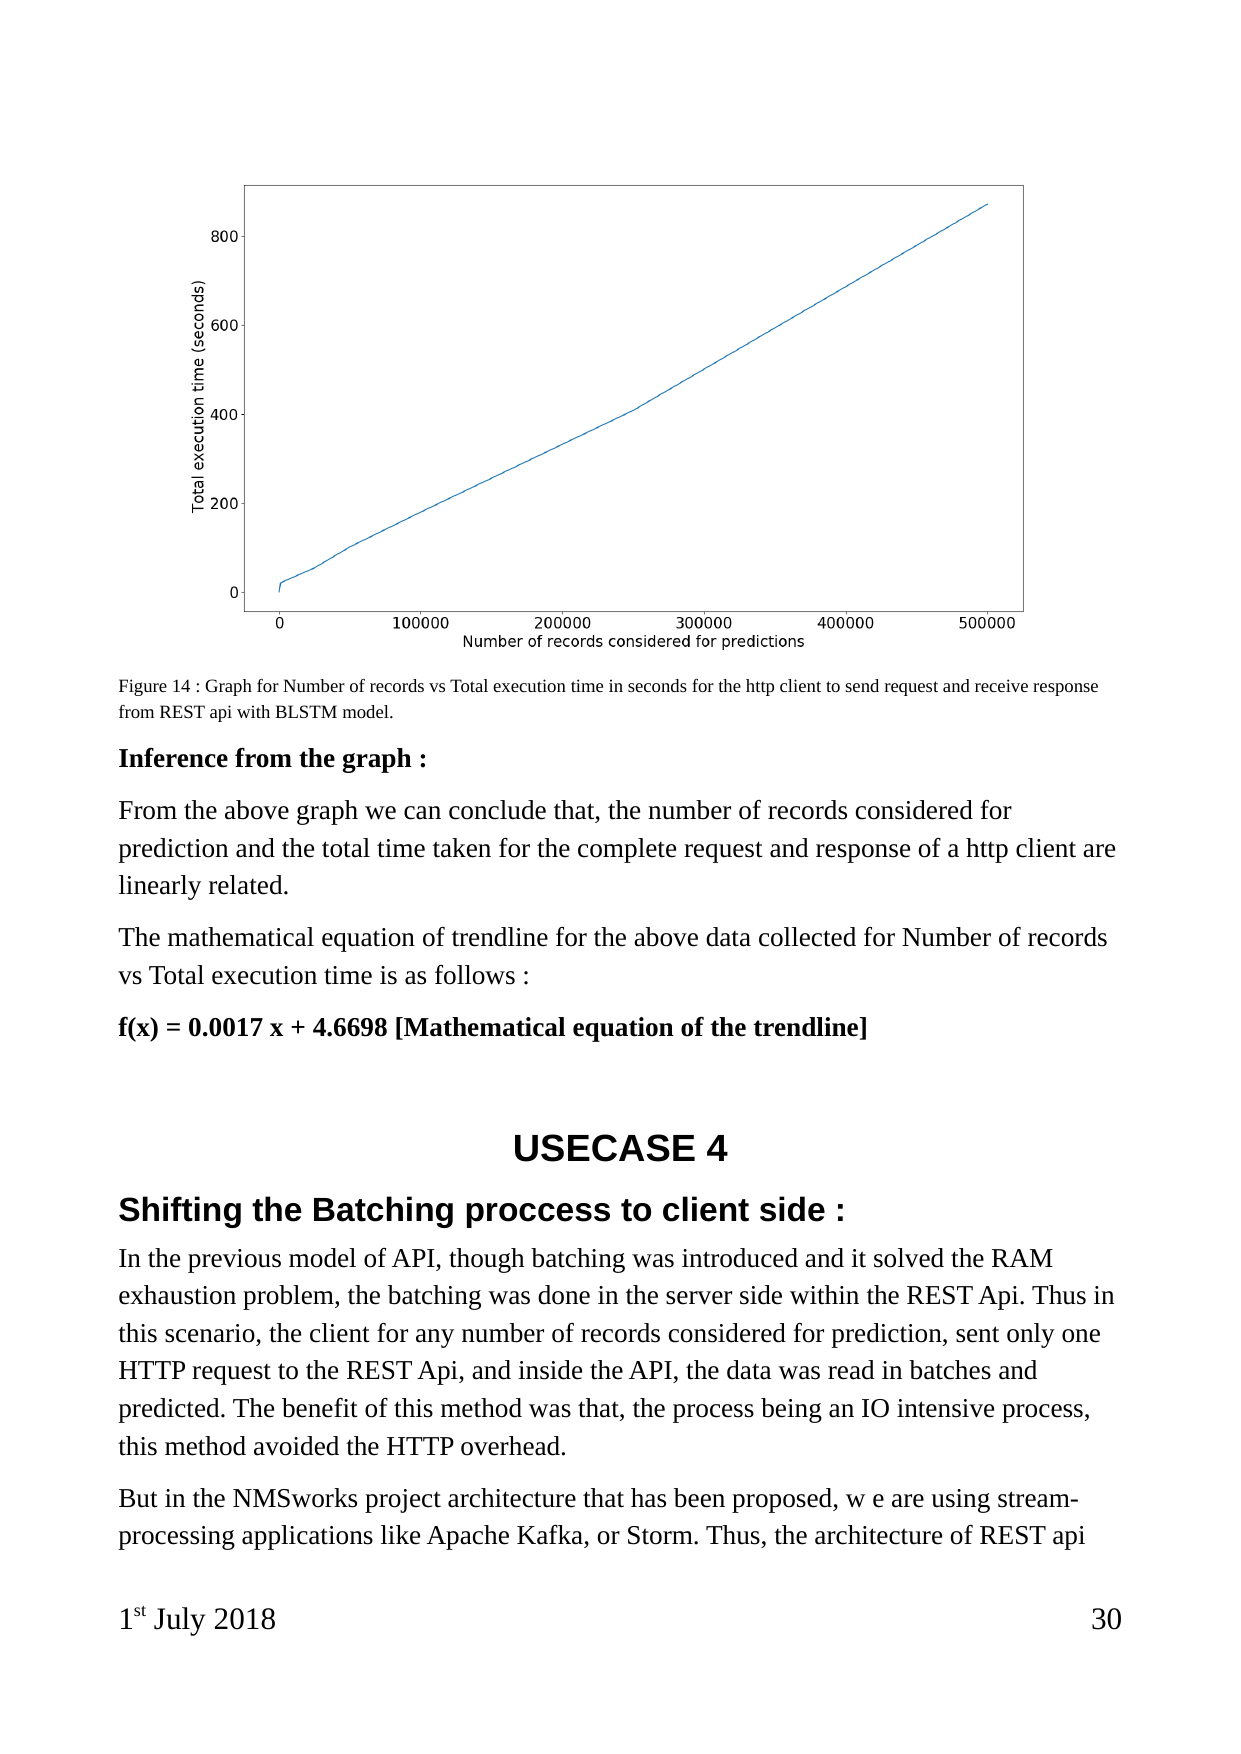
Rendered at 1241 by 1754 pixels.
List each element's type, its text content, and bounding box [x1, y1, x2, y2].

text From the above graph we can conclude that, the number of records considered for prediction and the total time taken for the complete request and response of a http client are linearly related. [118, 794, 1122, 900]
text In the previous model of API, though batching was introduced and it solved the RAM exhaustion problem, the batching was done in the server side within the REST Api. Thus in this scenario, the client for any number of records considered for prediction, sent only one HTTP request to the REST Api, and inside the API, the data was read in batches and predicted. The benefit of this method was that, the process being an IO intensive process, this method avoided the HTTP overhead. [118, 1241, 1122, 1461]
text But in the NMSworks project architecture that has been proposed, w e are using stream-processing applications like Apache Kafka, or Storm. Thus, the architecture of REST api [118, 1482, 1122, 1551]
text Figure 14 : Graph for Number of records vs Total execution time in seconds for the http client to send request and receive response from REST api with BLSTM model. [118, 672, 1122, 723]
text f(x) = 0.0017 x + 4.6698 [Mathematical equation of the trendline] [118, 1011, 1122, 1042]
text Inference from the graph : [118, 742, 1122, 773]
text The mathematical equation of trendline for the above data collected for Number of records vs Total execution time is as follows : [118, 921, 1122, 990]
subtitle Shifting the Batching proccess to client side : [118, 1190, 1122, 1229]
subtitle USECASE 4 [118, 1126, 1122, 1169]
picture [118, 118, 1123, 672]
